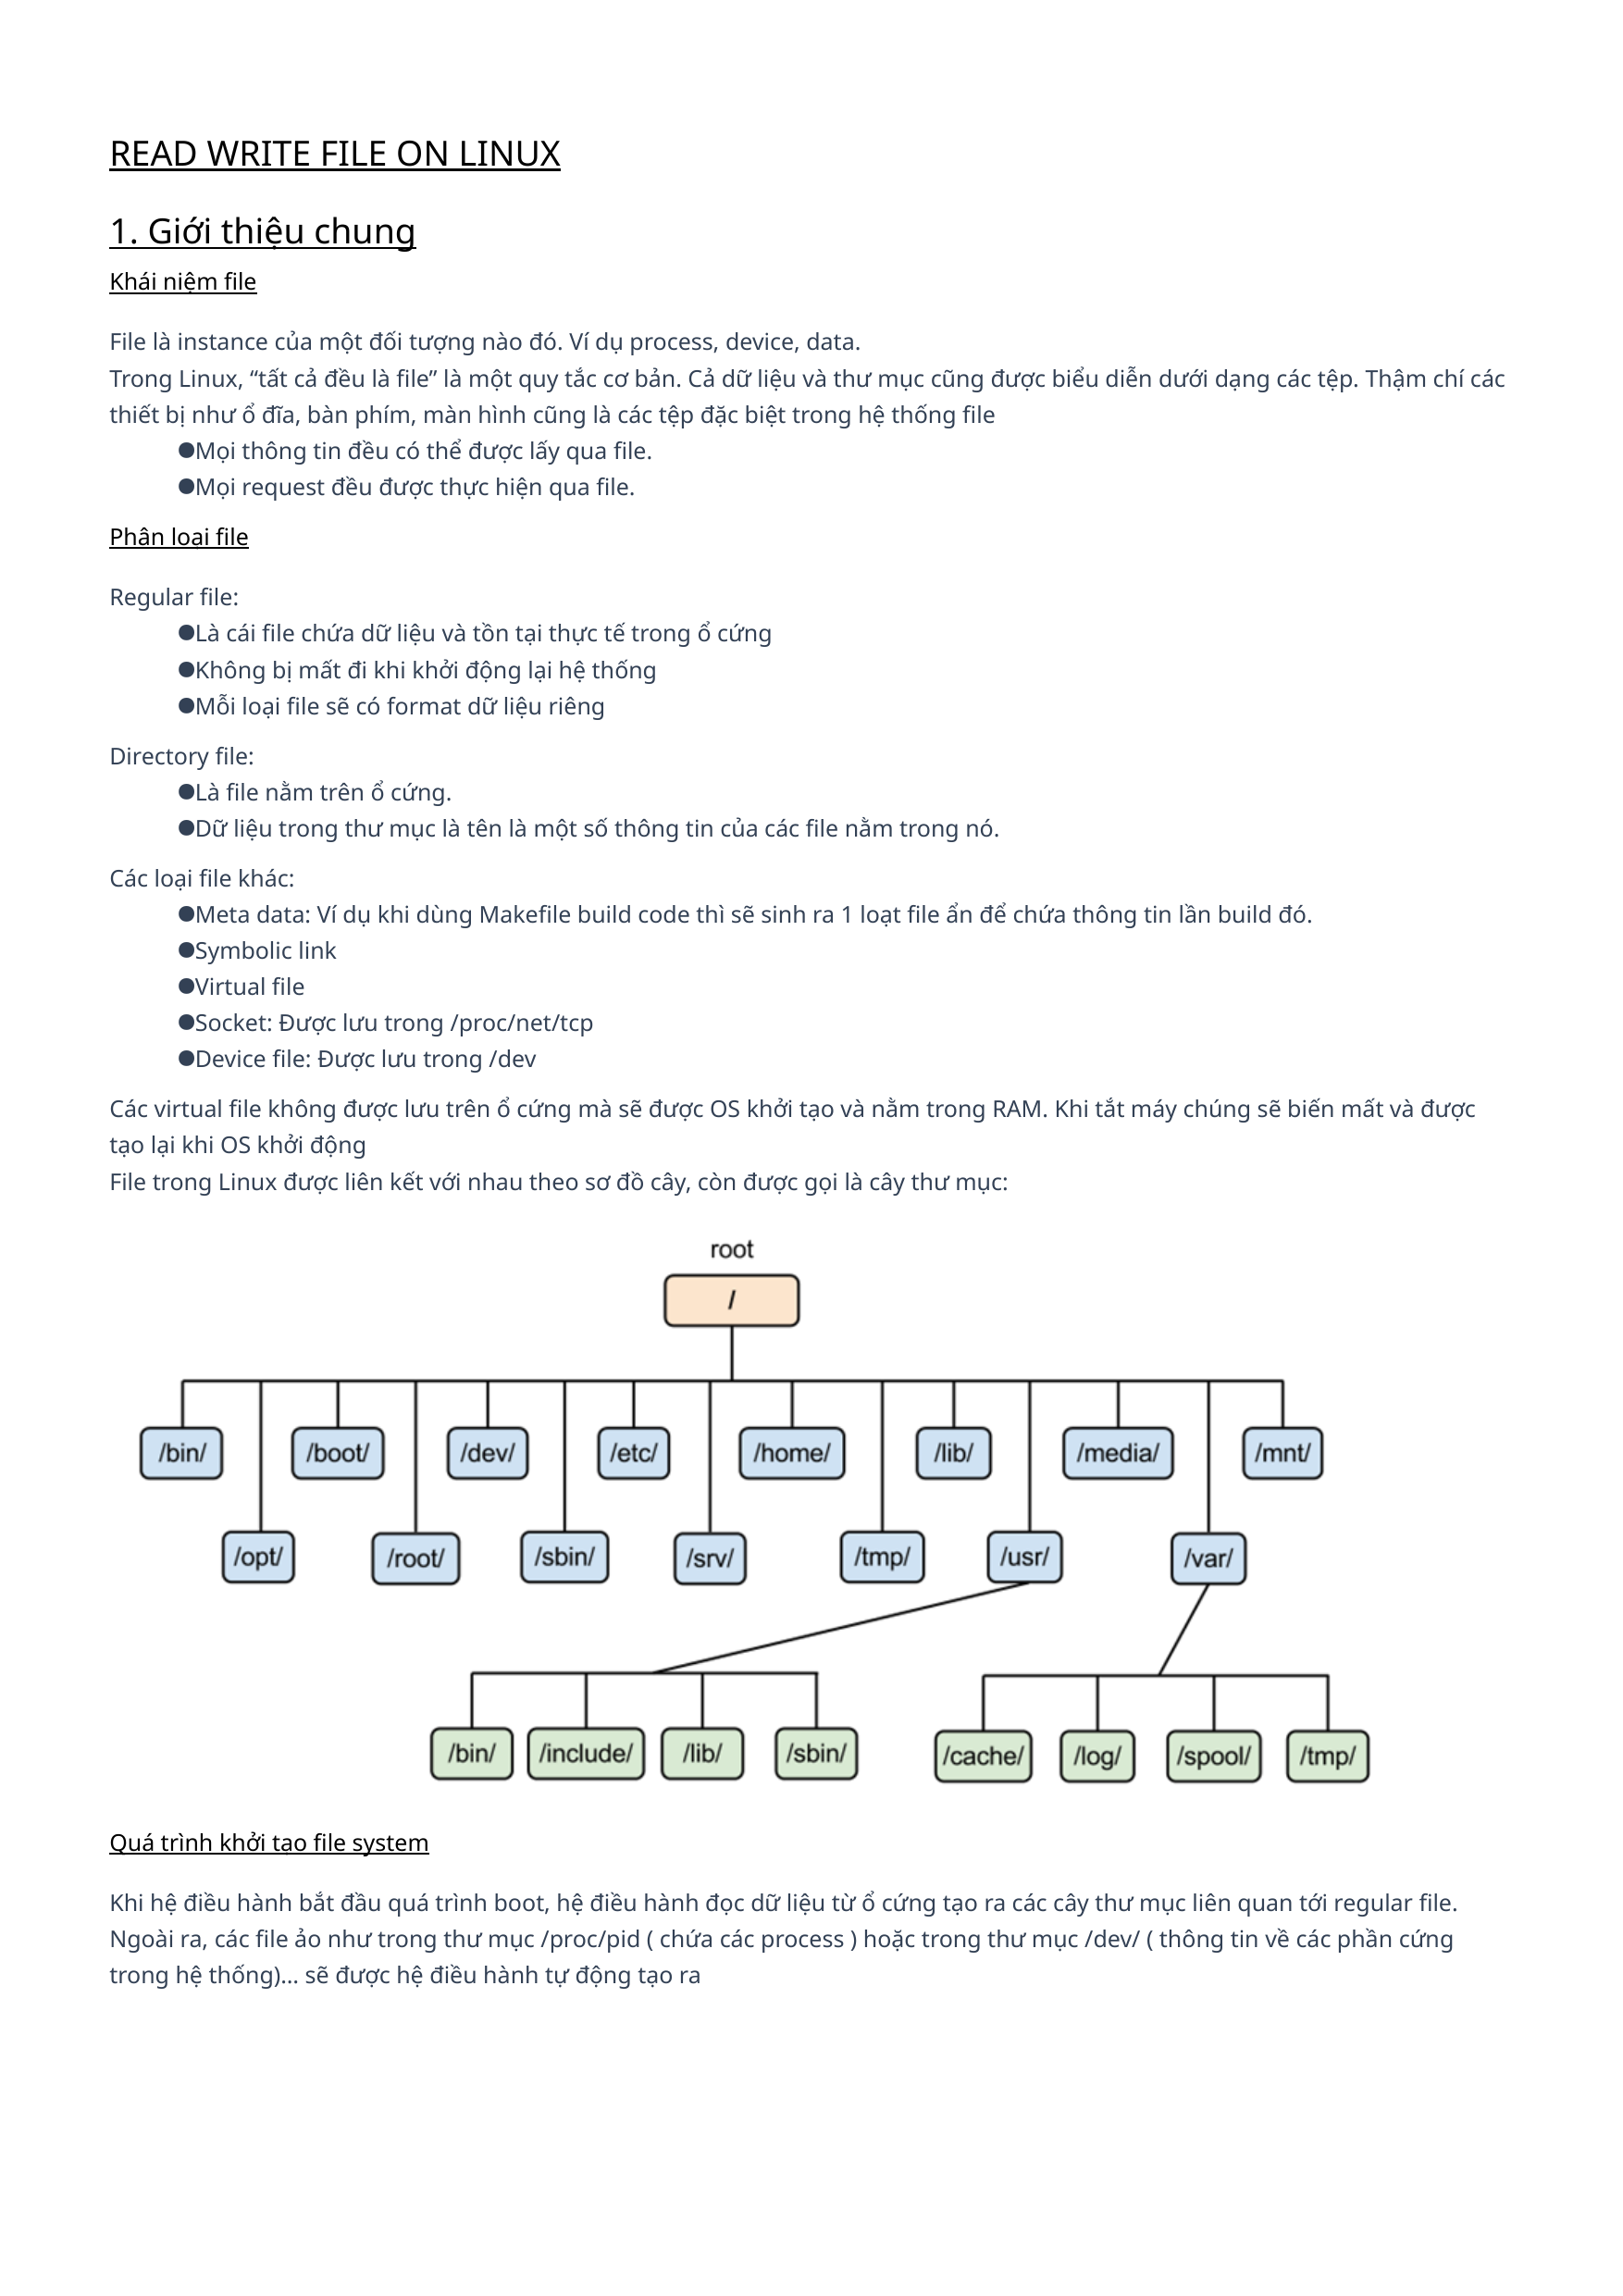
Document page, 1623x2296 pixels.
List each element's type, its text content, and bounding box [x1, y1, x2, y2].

subtitle Quá trình khởi tạo file system [109, 1826, 1514, 1857]
subtitle Phân loại file [109, 521, 1514, 552]
text Khi hệ điều hành bắt đầu quá trình boot, hệ điều hành đọc dữ liệu từ ổ cứng tạo ra các cây thư mục liên quan tới regular file. Ngoài ra, các file ảo như trong thư mục /proc/pid ( chứa các process ) hoặc trong thư mục /dev/ ( thông tin về các phần cứng trong hệ thống)… sẽ được hệ điều hành tự động tạo ra [109, 1887, 1514, 1991]
list Virtual file [109, 971, 1514, 1002]
list Dữ liệu trong thư mục là tên là một số thông tin của các file nằm trong nó. [109, 812, 1514, 844]
list Là file nằm trên ổ cứng. [109, 776, 1514, 807]
list Mọi request đều được thực hiện qua file. [109, 471, 1514, 503]
list Meta data: Ví dụ khi dùng Makefile build code thì sẽ sinh ra 1 loạt file ẩn để chứa thông tin lần build đó. [109, 898, 1514, 929]
text File trong Linux được liên kết với nhau theo sơ đồ cây, còn được gọi là cây thư mục: [109, 1165, 1514, 1197]
list Symbolic link [109, 934, 1514, 966]
list Mọi thông tin đều có thể được lấy qua file. [109, 435, 1514, 466]
list Device file: Được lưu trong /dev [109, 1043, 1514, 1074]
text File là instance của một đối tượng nào đó. Ví dụ process, device, data. [109, 326, 1514, 357]
subtitle READ WRITE FILE ON LINUX [109, 129, 1514, 176]
subtitle Khái niệm file [109, 266, 1514, 297]
list Socket: Được lưu trong /proc/net/tcp [109, 1007, 1514, 1038]
list Là cái file chứa dữ liệu và tồn tại thực tế trong ổ cứng [109, 617, 1514, 649]
text Các loại file khác: [109, 862, 1514, 893]
text Directory file: [109, 739, 1514, 771]
subtitle 1. Giới thiệu chung [109, 206, 1514, 254]
text Các virtual file không được lưu trên ổ cứng mà sẽ được OS khởi tạo và nằm trong RAM. Khi tắt máy chúng sẽ biến mất và được tạo lại khi OS khởi động [109, 1093, 1514, 1160]
picture [109, 1201, 1391, 1809]
list Không bị mất đi khi khởi động lại hệ thống [109, 653, 1514, 685]
text Regular file: [109, 581, 1514, 613]
list Mỗi loại file sẽ có format dữ liệu riêng [109, 689, 1514, 721]
text Trong Linux, “tất cả đều là file” là một quy tắc cơ bản. Cả dữ liệu và thư mục cũng được biểu diễn dưới dạng các tệp. Thậm chí các thiết bị như ổ đĩa, bàn phím, màn hình cũng là các tệp đặc biệt trong hệ thống file [109, 362, 1514, 429]
